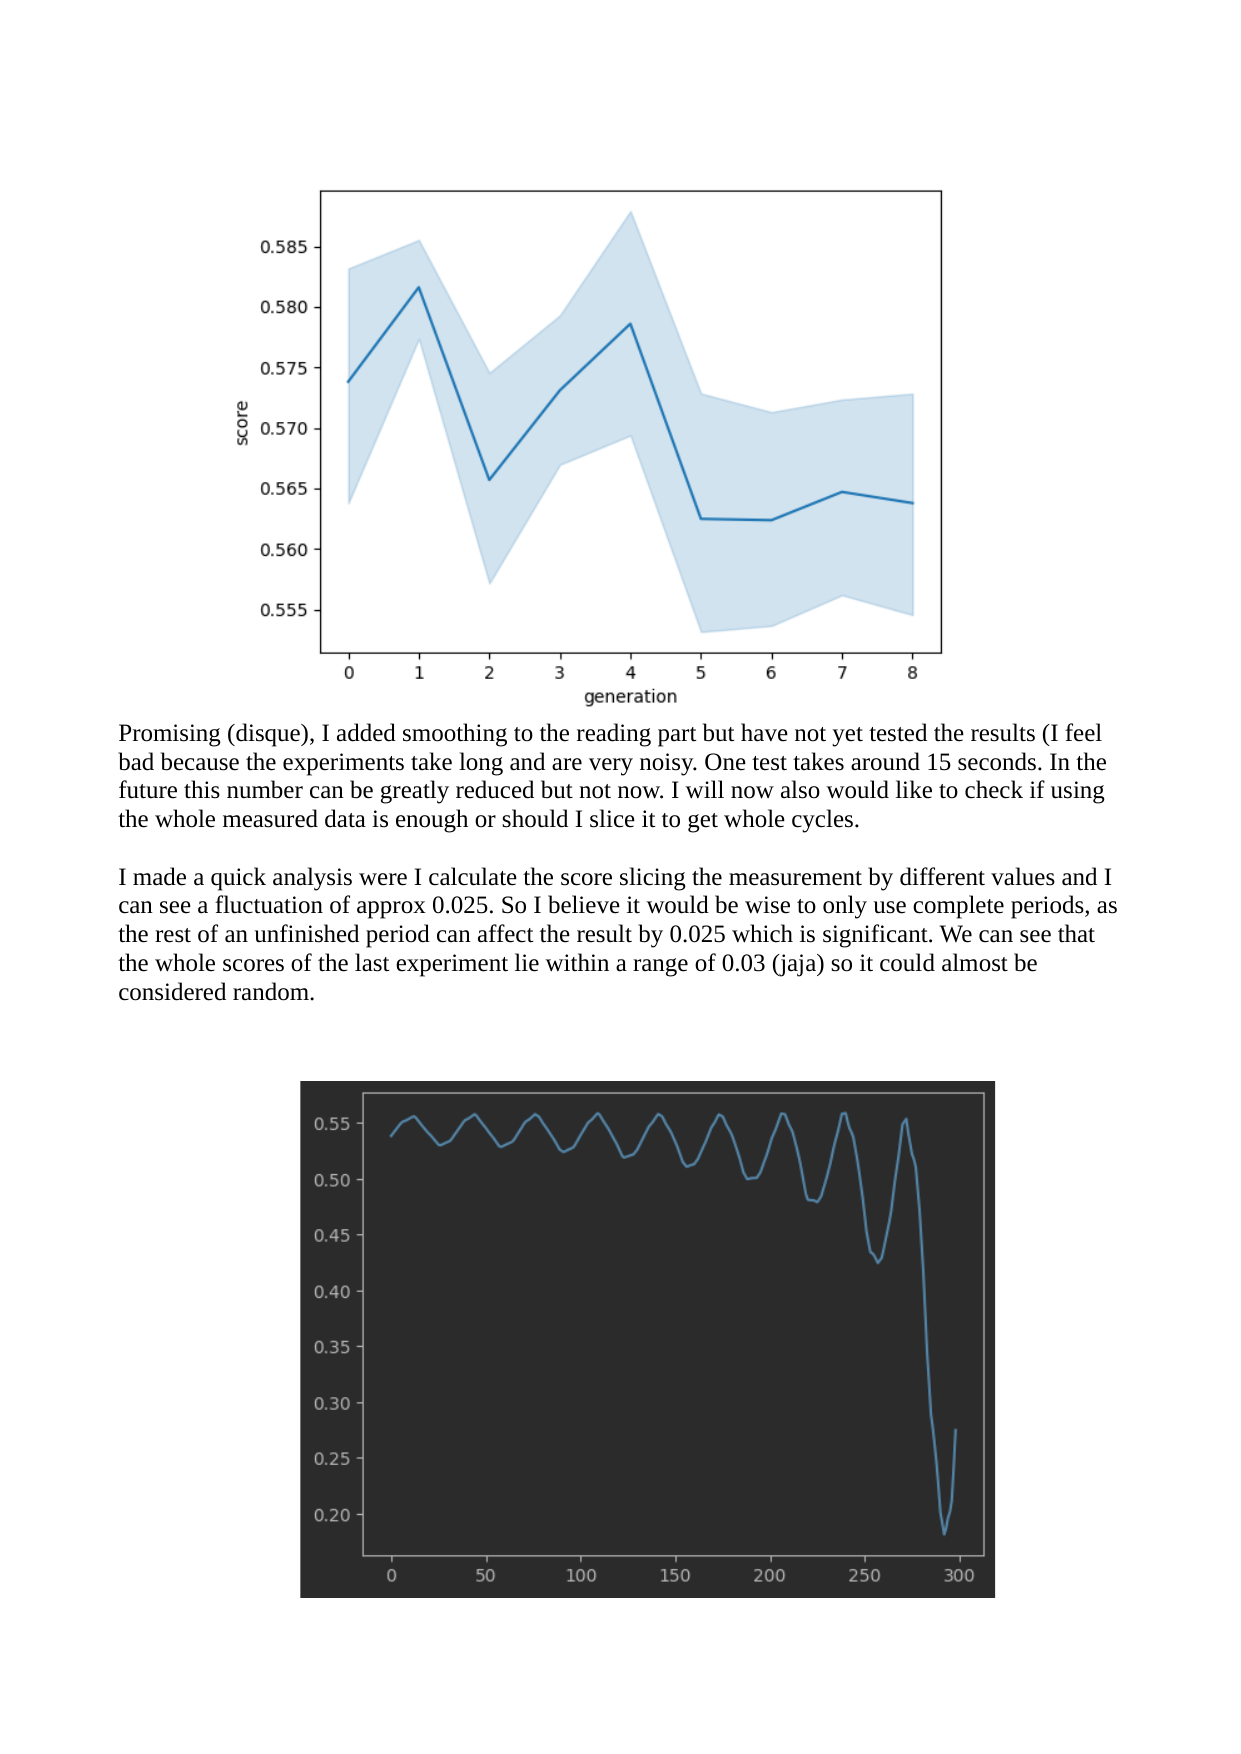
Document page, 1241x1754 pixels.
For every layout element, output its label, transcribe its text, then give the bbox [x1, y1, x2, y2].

text I made a quick analysis were I calculate the score slicing the measurement by different values and I can see a fluctuation of approx 0.025. So I believe it would be wise to only use complete periods, as the rest of an unfinished period can affect the result by 0.025 which is significant. We can see that the whole scores of the last experiment lie within a range of 0.03 (jaja) so it could almost be considered random. [118, 862, 1122, 1006]
picture [220, 118, 1020, 719]
picture [300, 1081, 996, 1598]
text Promising (disque), I added smoothing to the reading part but have not yet tested the results (I feel bad because the experiments take long and are very noisy. One test takes around 15 seconds. In the future this number can be greatly reduced but not now. I will now also would like to check if using the whole measured data is enough or should I slice it to get whole cycles. [118, 118, 1122, 833]
